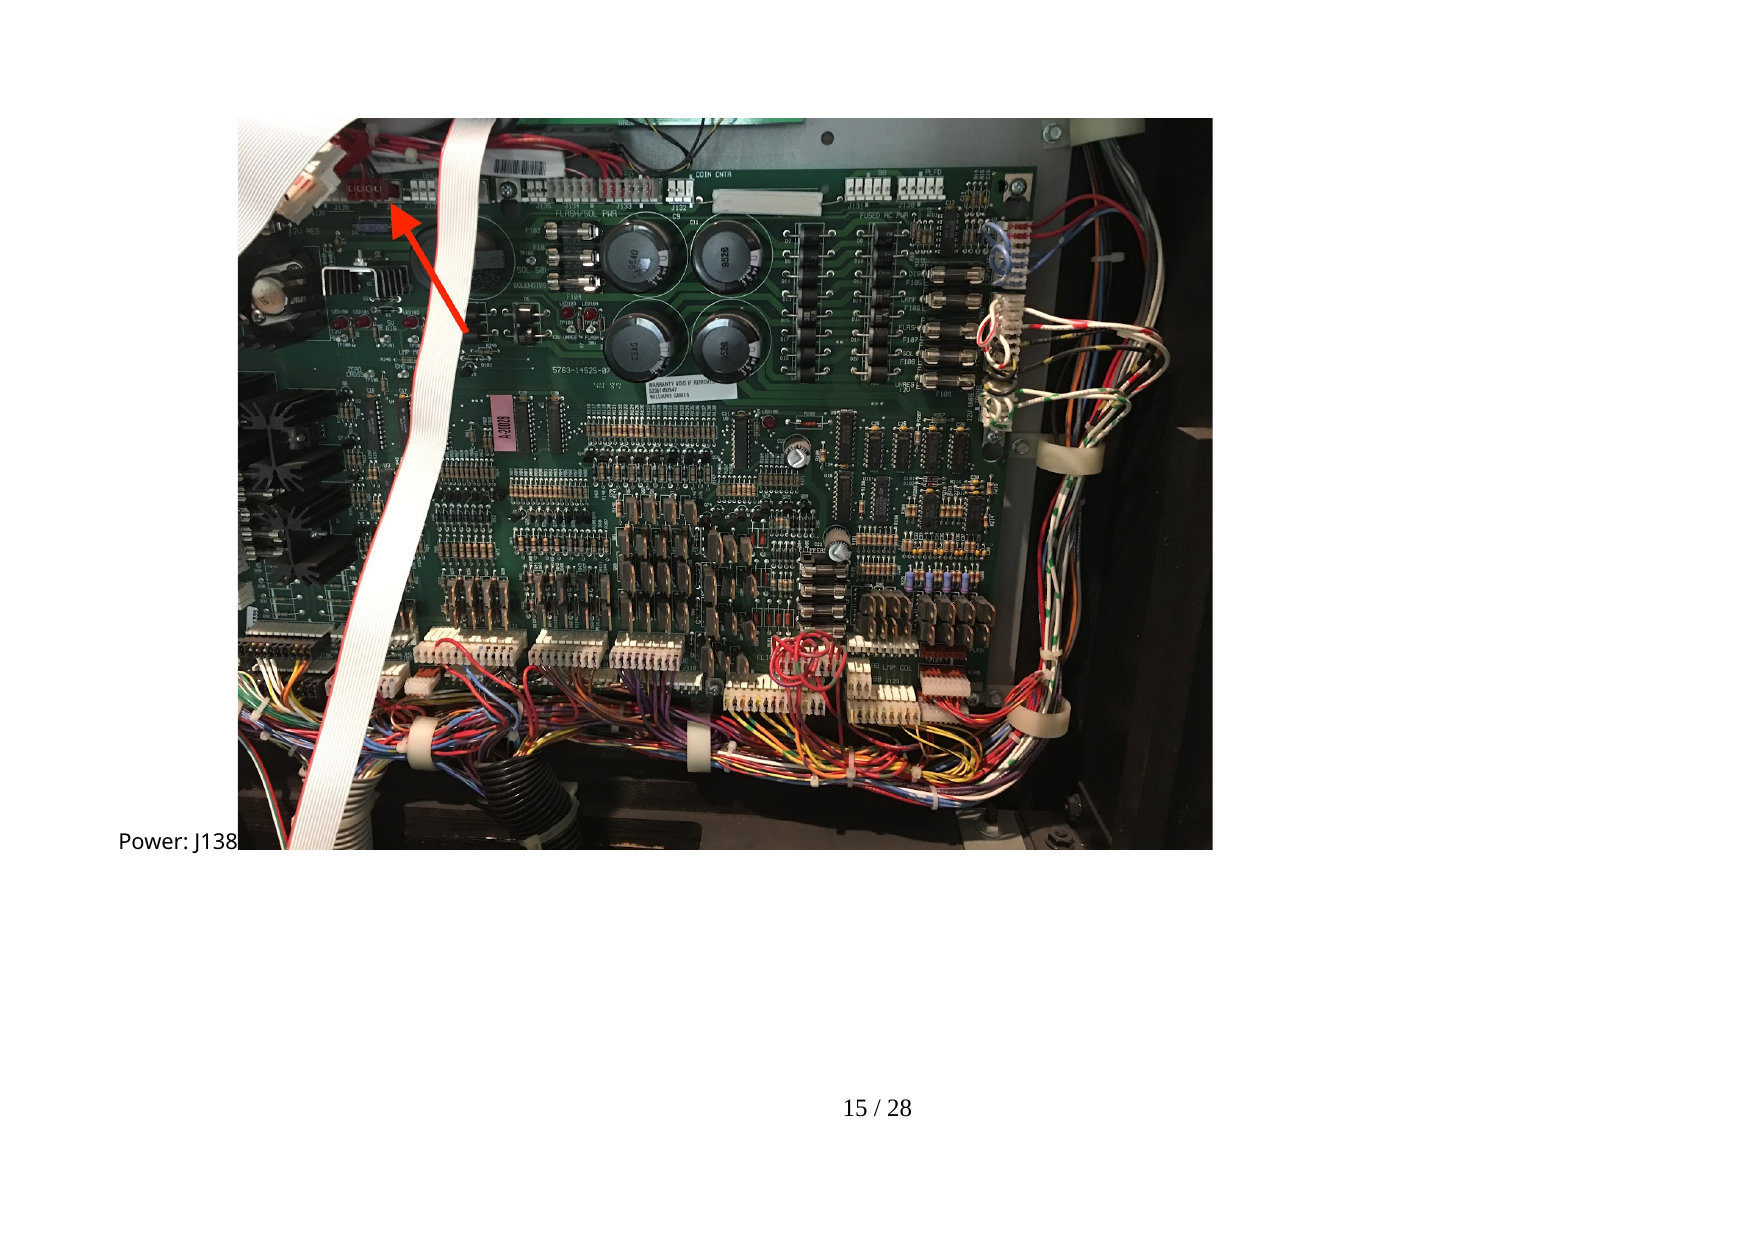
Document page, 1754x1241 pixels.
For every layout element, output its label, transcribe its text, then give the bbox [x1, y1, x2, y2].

text Power: J138 [118, 118, 1636, 856]
picture [237, 118, 1213, 850]
